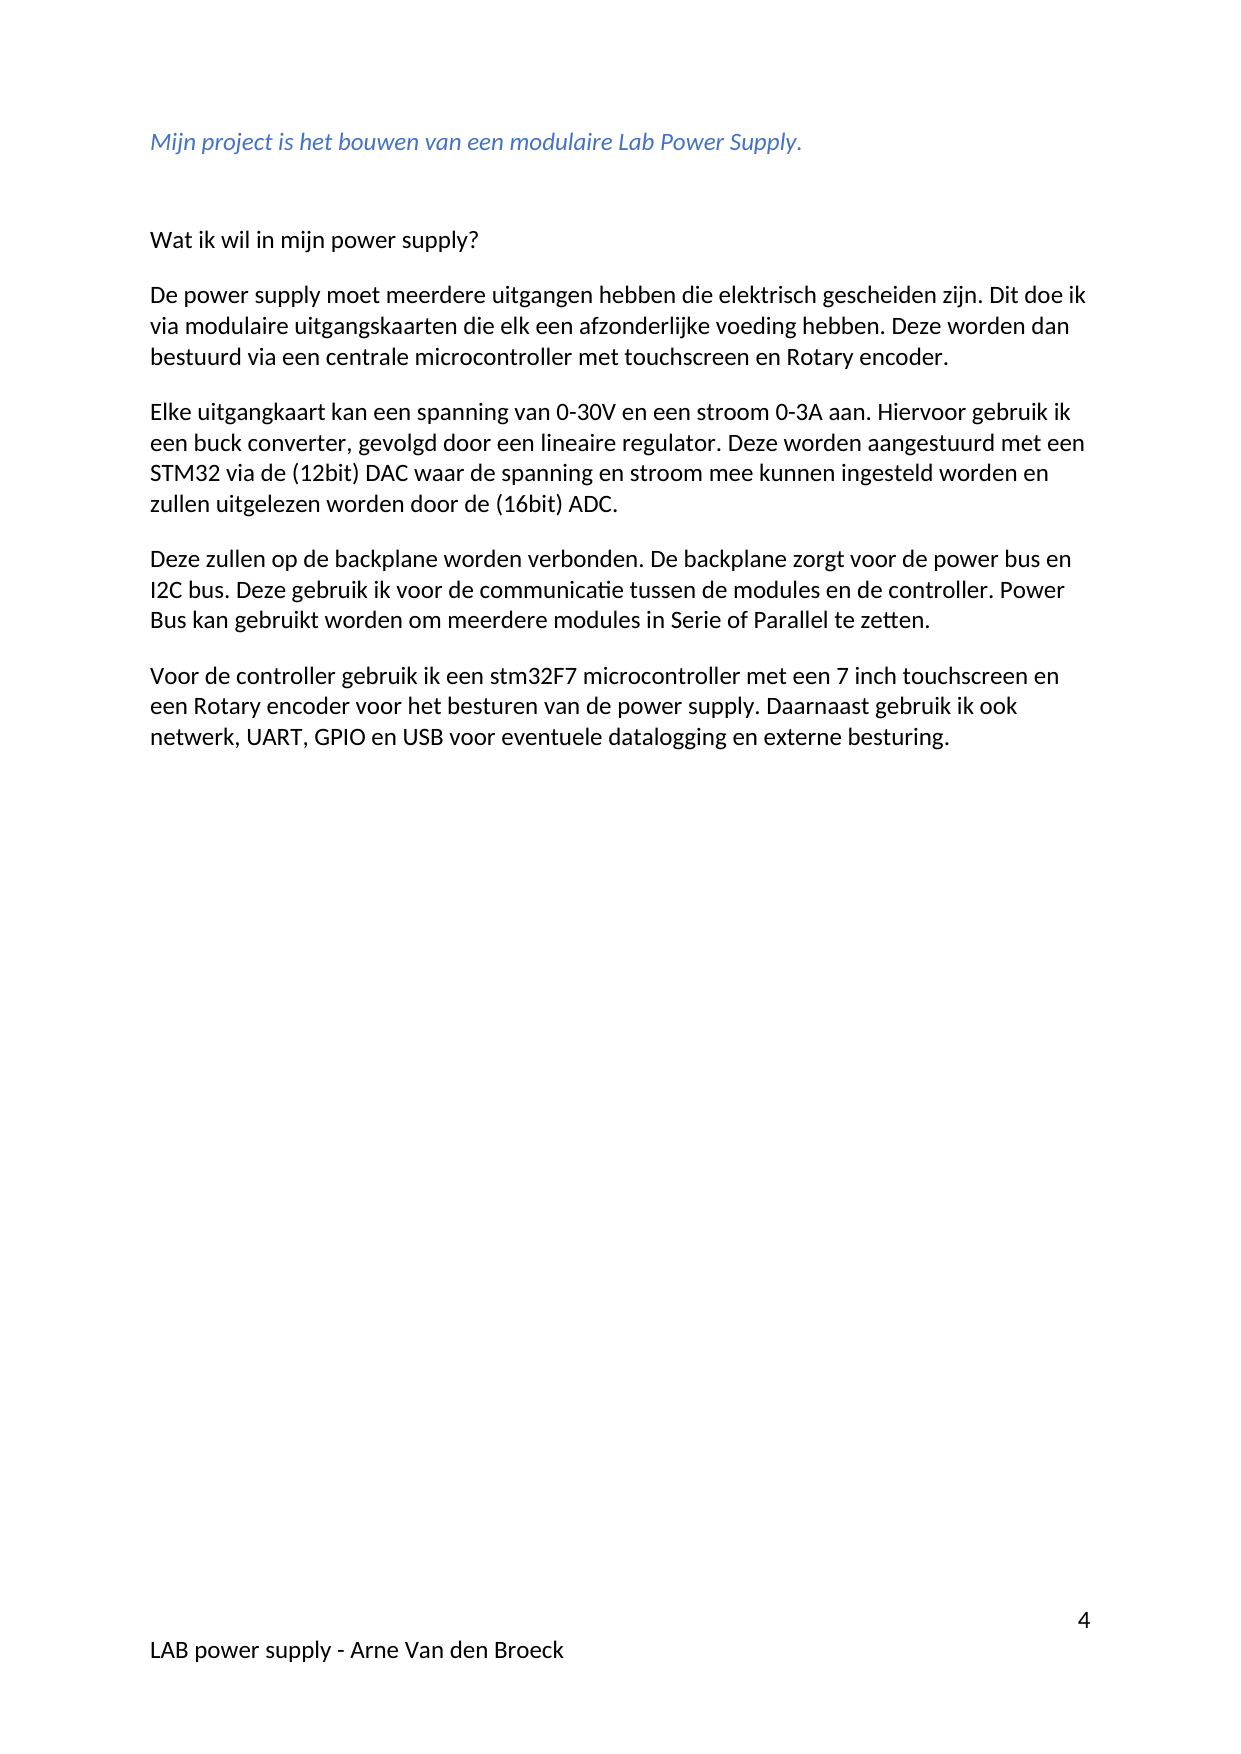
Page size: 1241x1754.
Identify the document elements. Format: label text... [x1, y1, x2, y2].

text Elke uitgangkaart kan een spanning van 0-30V en een stroom 0-3A aan. Hiervoor gebruik ik een buck converter, gevolgd door een lineaire regulator. Deze worden aangestuurd met een STM32 via de (12bit) DAC waar de spanning en stroom mee kunnen ingesteld worden en zullen uitgelezen worden door de (16bit) ADC. [150, 396, 1090, 518]
text Deze zullen op de backplane worden verbonden. De backplane zorgt voor de power bus en I2C bus. Deze gebruik ik voor de communicatie tussen de modules en de controller. Power Bus kan gebruikt worden om meerdere modules in Serie of Parallel te zetten. [150, 543, 1090, 635]
text Voor de controller gebruik ik een stm32F7 microcontroller met een 7 inch touchscreen en een Rotary encoder voor het besturen van de power supply. Daarnaast gebruik ik ook netwerk, UART, GPIO en USB voor eventuele datalogging en externe besturing. [150, 660, 1090, 751]
text De power supply moet meerdere uitgangen hebben die elektrisch gescheiden zijn. Dit doe ik via modulaire uitgangskaarten die elk een afzonderlijke voeding hebben. Deze worden dan bestuurd via een centrale microcontroller met touchscreen en Rotary encoder. [150, 280, 1090, 371]
subtitle Mijn project is het bouwen van een modulaire Lab Power Supply. [150, 126, 1090, 156]
text Wat ik wil in mijn power supply? [150, 224, 1090, 255]
